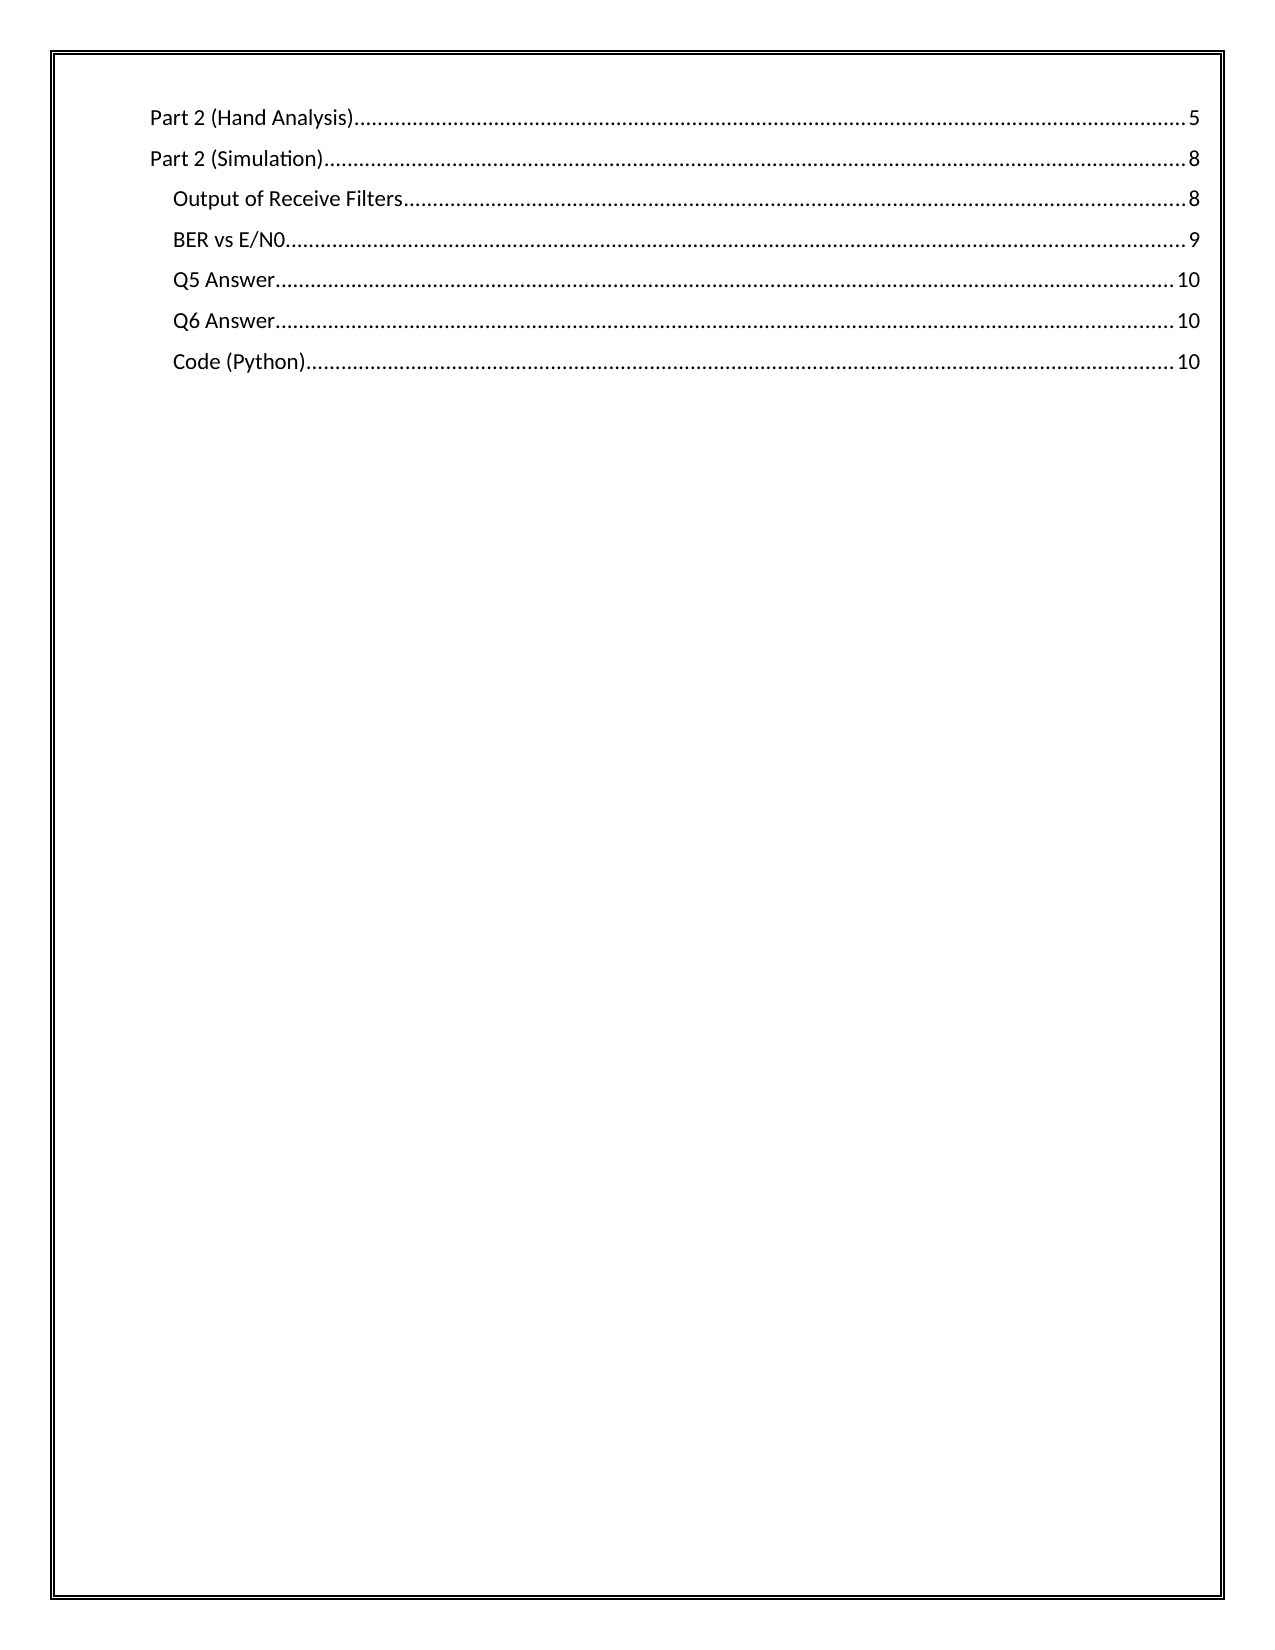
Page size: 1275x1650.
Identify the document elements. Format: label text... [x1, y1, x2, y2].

text Code (Python) 10 [173, 347, 1200, 375]
text Output of Receive Filters 8 [173, 184, 1200, 212]
text Part 2 (Simulation) 8 [150, 144, 1200, 172]
text Q6 Answer 10 [173, 306, 1200, 334]
text Part 2 (Hand Analysis) 5 [150, 103, 1200, 131]
text Q5 Answer 10 [173, 266, 1200, 293]
text BER vs E/N0 9 [173, 225, 1200, 253]
